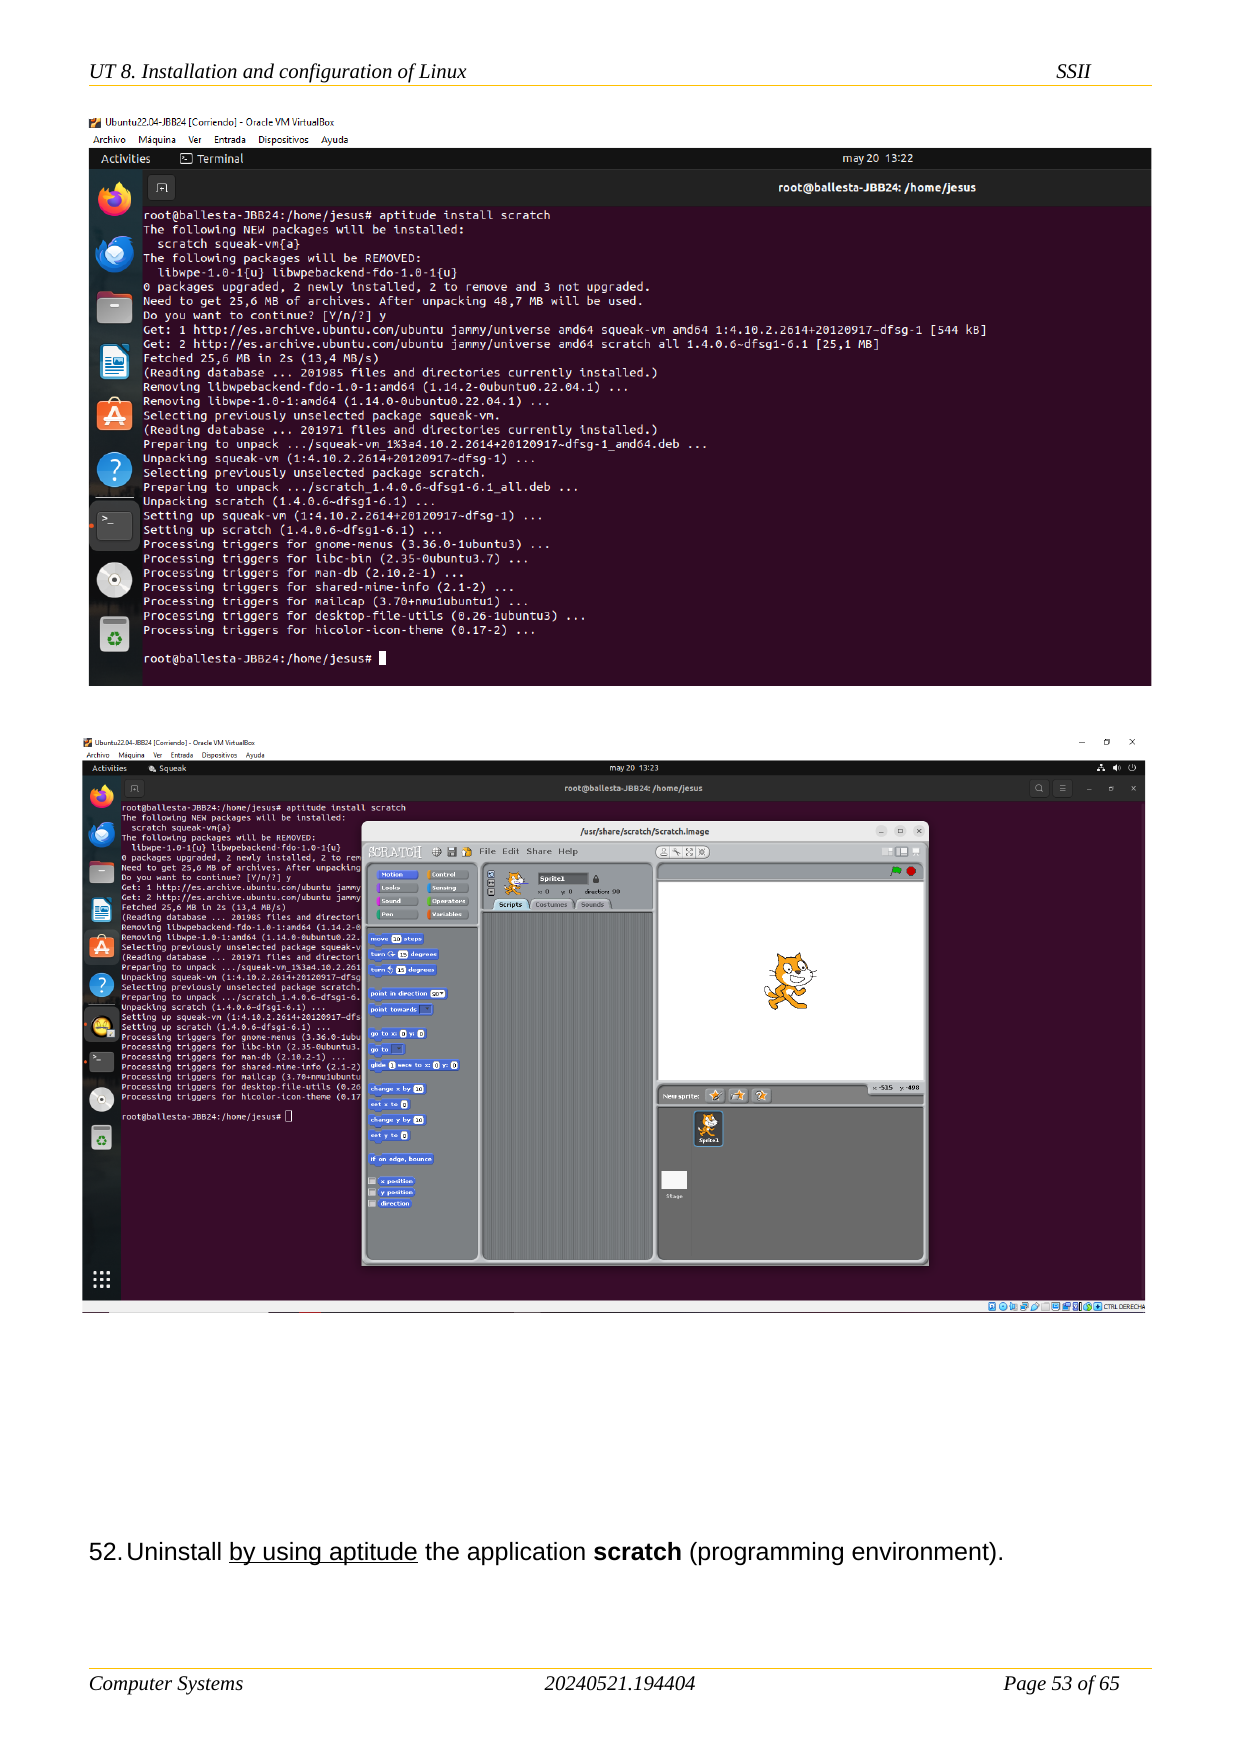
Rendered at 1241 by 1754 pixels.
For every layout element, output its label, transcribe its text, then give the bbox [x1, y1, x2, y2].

list Uninstall by using aptitude the application scratch (programming environment). [89, 1537, 1152, 1566]
picture [82, 736, 1146, 1313]
picture [88, 118, 1152, 686]
